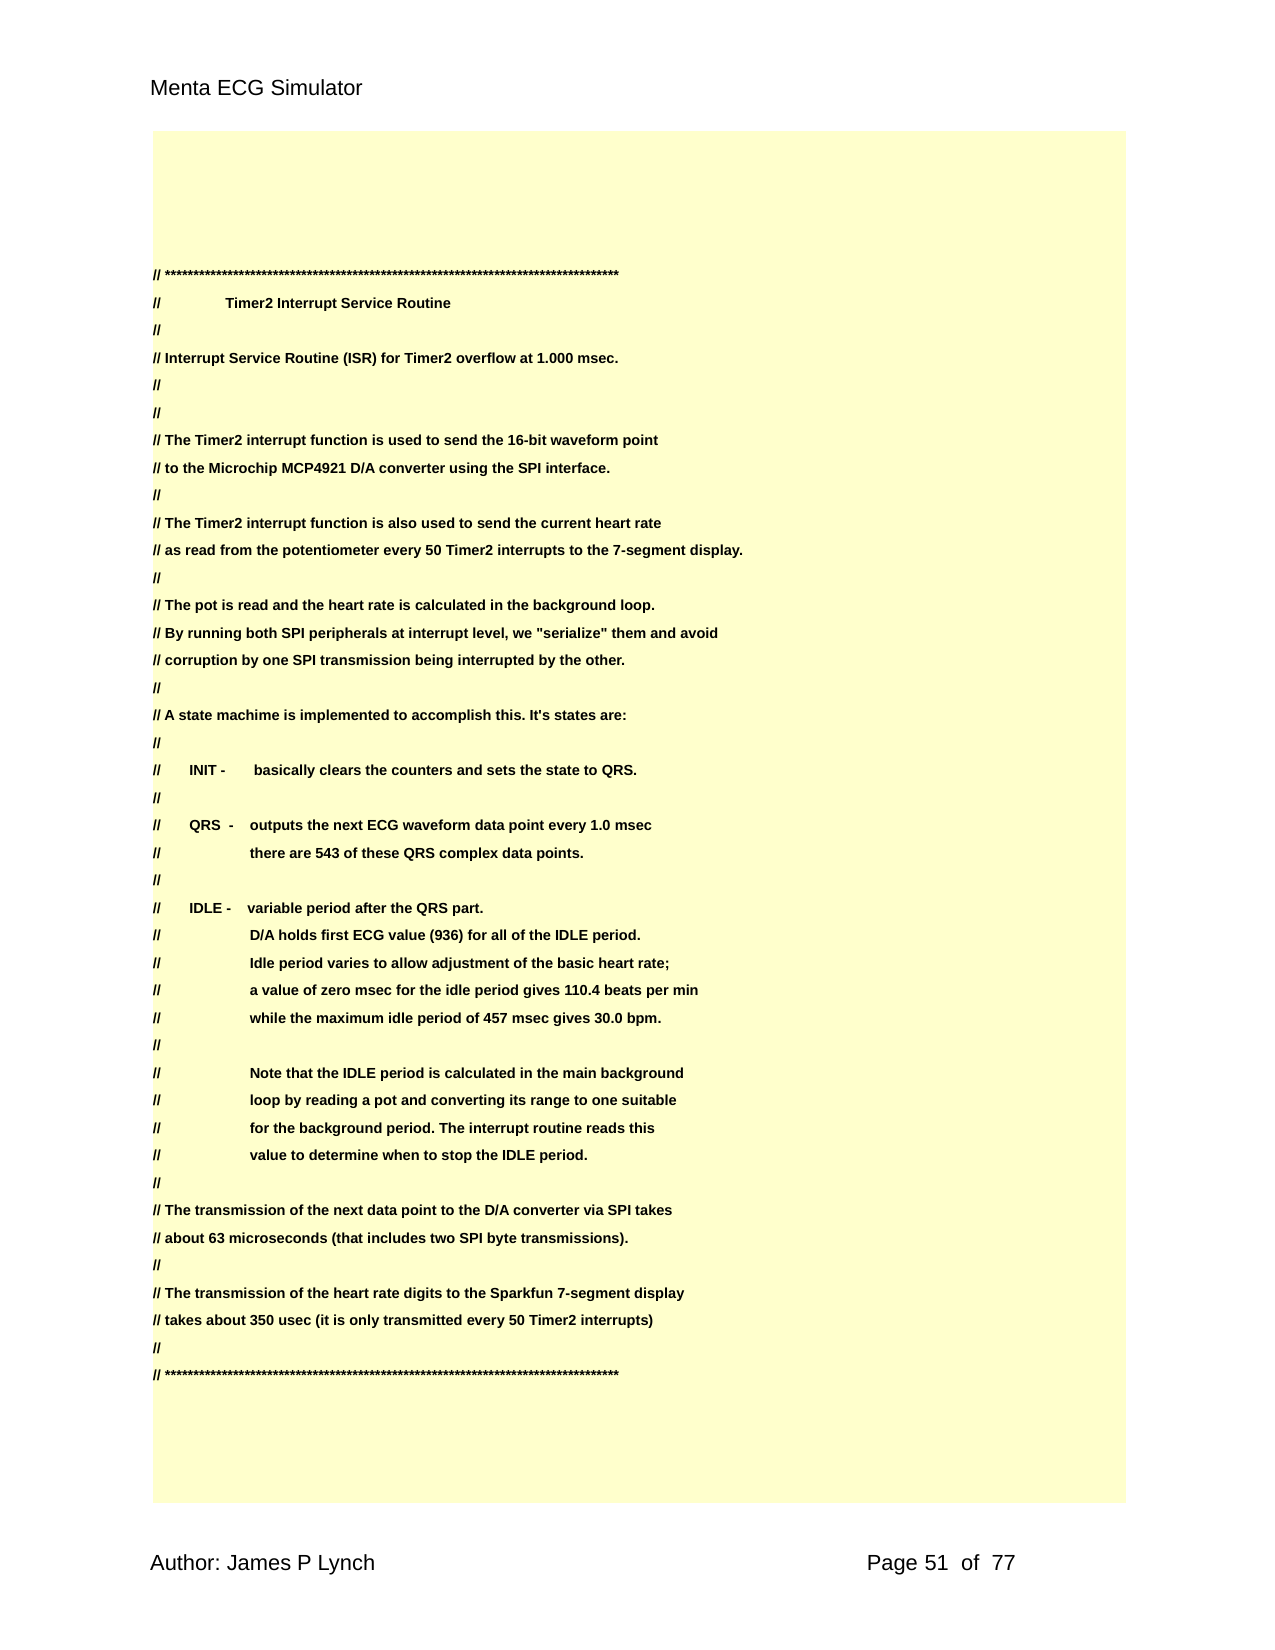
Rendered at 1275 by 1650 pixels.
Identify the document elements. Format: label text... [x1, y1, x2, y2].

text // [153, 1341, 1126, 1356]
text // Idle period varies to allow adjustment of the basic heart rate; [153, 956, 1126, 971]
text // [153, 571, 1126, 586]
text // [153, 379, 1126, 394]
text // ******************************************************************************** [153, 269, 1126, 284]
text // [153, 324, 1126, 339]
text // INIT - basically clears the counters and sets the state to QRS. [153, 764, 1126, 779]
text // about 63 microseconds (that includes two SPI byte transmissions). [153, 1231, 1126, 1246]
text // [153, 1259, 1126, 1274]
text // loop by reading a pot and converting its range to one suitable [153, 1094, 1126, 1109]
text // [153, 1039, 1126, 1054]
text // corruption by one SPI transmission being interrupted by the other. [153, 654, 1126, 669]
text // Timer2 Interrupt Service Routine [153, 296, 1126, 311]
text // A state machime is implemented to accomplish this. It's states are: [153, 709, 1126, 724]
text // [153, 874, 1126, 889]
text // [153, 406, 1126, 421]
text // The Timer2 interrupt function is used to send the 16-bit waveform point [153, 434, 1126, 449]
text // D/A holds first ECG value (936) for all of the IDLE period. [153, 929, 1126, 944]
text // to the Microchip MCP4921 D/A converter using the SPI interface. [153, 461, 1126, 476]
text // as read from the potentiometer every 50 Timer2 interrupts to the 7-segment display. [153, 544, 1126, 559]
text // [153, 489, 1126, 504]
text // there are 543 of these QRS complex data points. [153, 846, 1126, 861]
text // [153, 681, 1126, 696]
text // [153, 791, 1126, 806]
text // a value of zero msec for the idle period gives 110.4 beats per min [153, 984, 1126, 999]
text // while the maximum idle period of 457 msec gives 30.0 bpm. [153, 1011, 1126, 1026]
text // The Timer2 interrupt function is also used to send the current heart rate [153, 516, 1126, 531]
text // Interrupt Service Routine (ISR) for Timer2 overflow at 1.000 msec. [153, 351, 1126, 366]
text // for the background period. The interrupt routine reads this [153, 1121, 1126, 1136]
text // takes about 350 usec (it is only transmitted every 50 Timer2 interrupts) [153, 1314, 1126, 1329]
text // QRS - outputs the next ECG waveform data point every 1.0 msec [153, 819, 1126, 834]
text // The transmission of the next data point to the D/A converter via SPI takes [153, 1204, 1126, 1219]
text // By running both SPI peripherals at interrupt level, we "serialize" them and avoid [153, 626, 1126, 641]
text // Note that the IDLE period is calculated in the main background [153, 1066, 1126, 1081]
text // The pot is read and the heart rate is calculated in the background loop. [153, 599, 1126, 614]
text // value to determine when to stop the IDLE period. [153, 1149, 1126, 1164]
text // IDLE - variable period after the QRS part. [153, 901, 1126, 916]
text // ******************************************************************************** [153, 1369, 1126, 1384]
text // [153, 736, 1126, 751]
text // The transmission of the heart rate digits to the Sparkfun 7-segment display [153, 1286, 1126, 1301]
text // [153, 1176, 1126, 1191]
